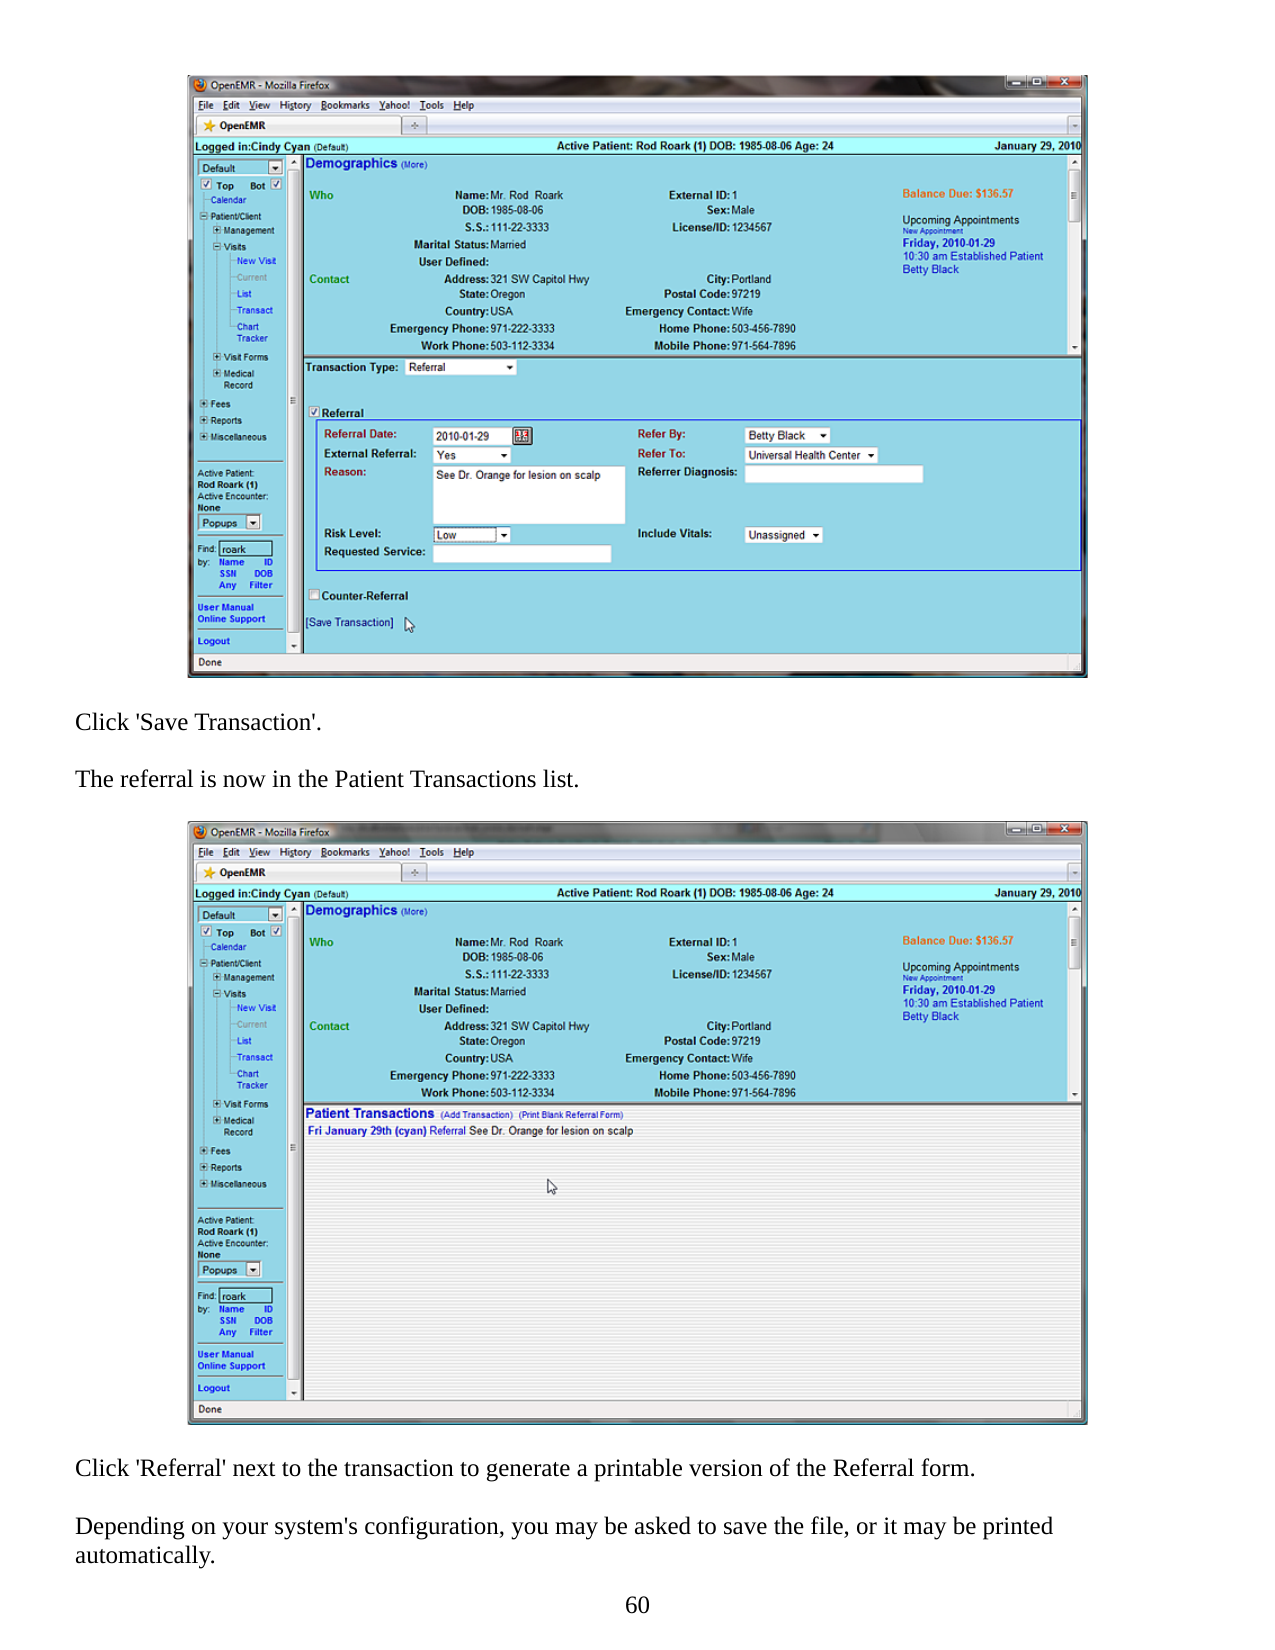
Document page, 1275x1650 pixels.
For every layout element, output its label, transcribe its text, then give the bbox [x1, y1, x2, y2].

text Depending on your system's configuration, you may be asked to save the file, or it may be printed automatically. [75, 1511, 1200, 1568]
text Click 'Save Transaction'. [75, 707, 1200, 736]
text The referral is now in the Patient Transactions list. [75, 764, 1200, 793]
text Click 'Referral' next to the transaction to generate a printable version of the Referral form. [75, 1453, 1200, 1482]
picture [187, 821, 1088, 1425]
picture [187, 75, 1088, 678]
